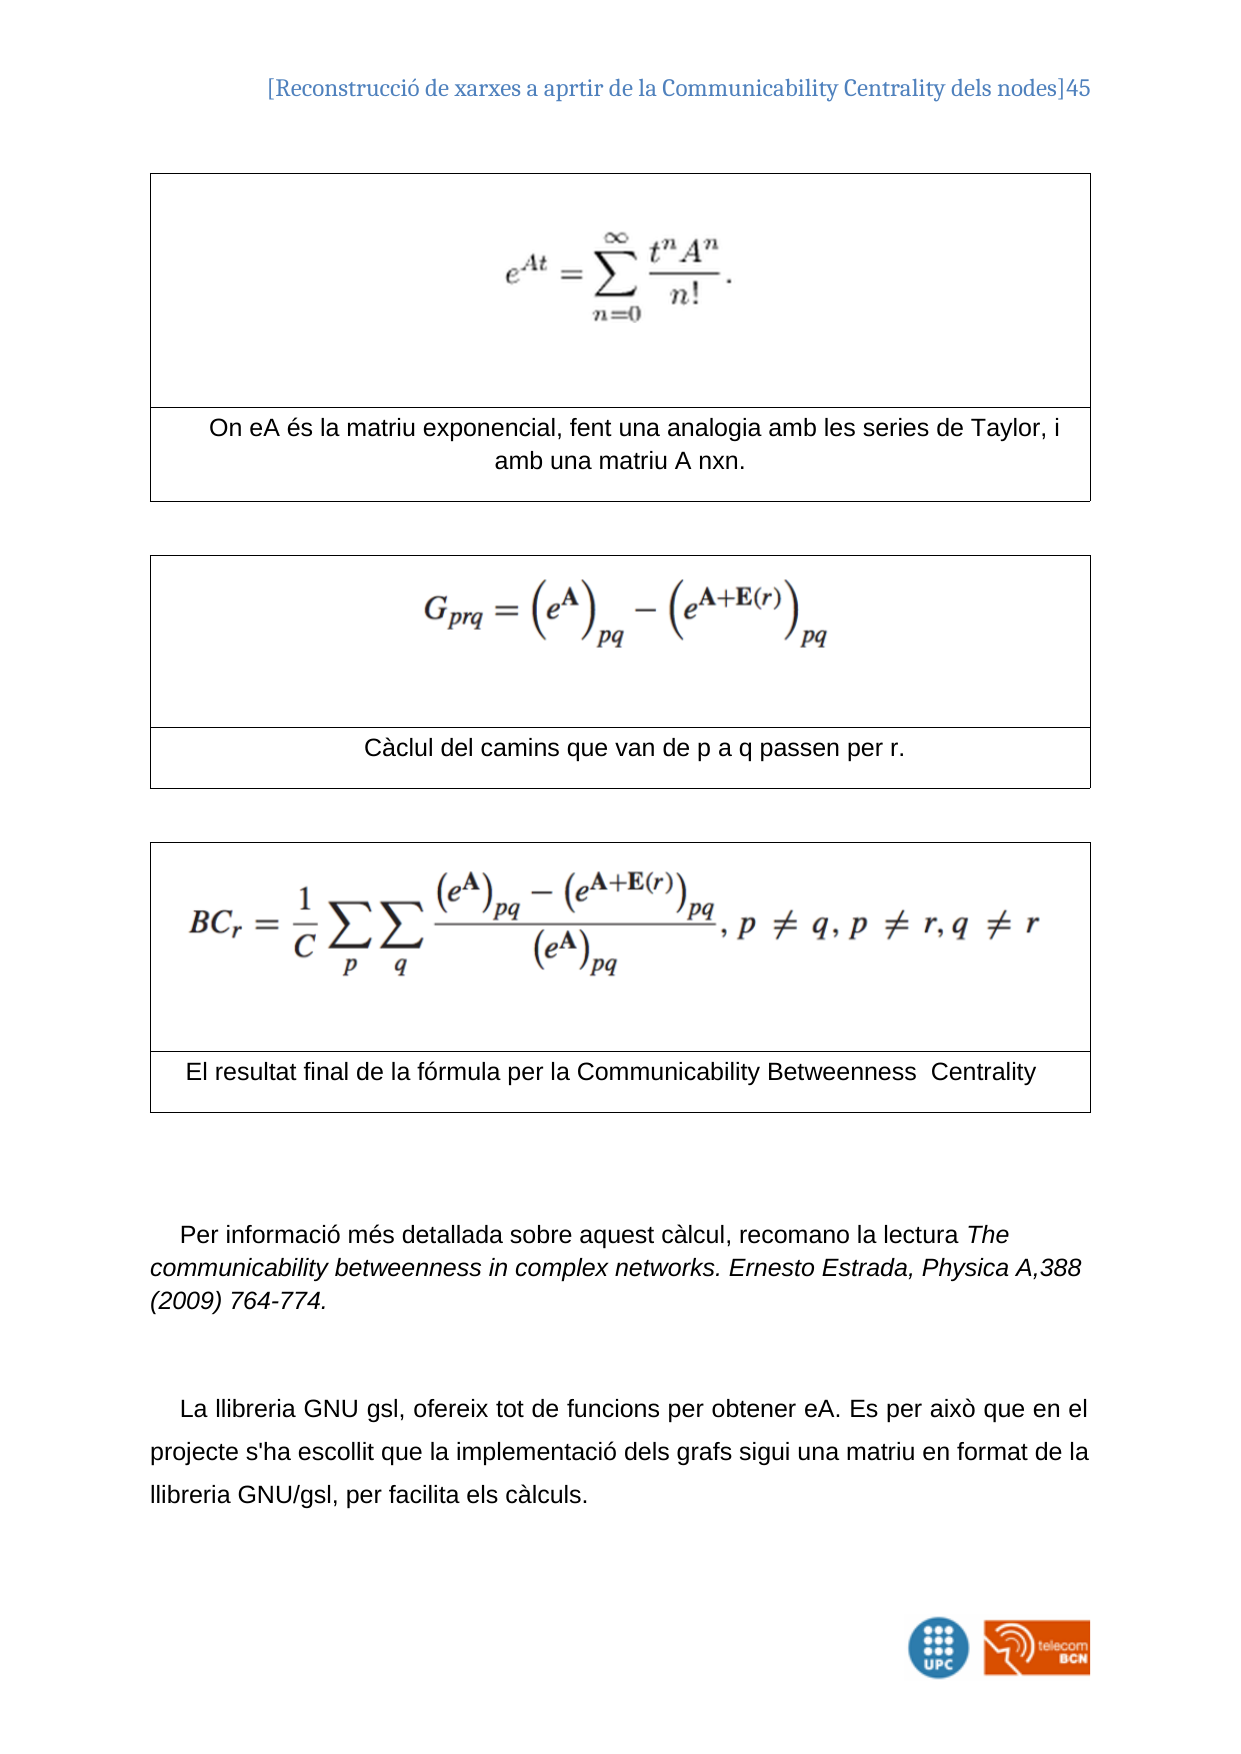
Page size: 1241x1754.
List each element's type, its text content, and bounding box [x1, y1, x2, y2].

table_cell On eA és la matriu exponencial, fent una analogia amb les series de Taylor, i amb una matriu A nxn. [151, 408, 1090, 501]
picture [484, 178, 756, 348]
table_cell Càclul del camins que van de p a q passen per r. [151, 728, 1090, 788]
table_header [151, 556, 1090, 727]
table_cell El resultat final de la fórmula per la Communicability Betweenness Centrality [151, 1052, 1090, 1112]
picture [171, 847, 1069, 992]
picture [396, 561, 844, 668]
table_cell [151, 174, 1090, 347]
text Per informació més detallada sobre aquest càlcul, recomano la lectura The communicability betweenness in complex networks. Ernesto Estrada, Physica A,388 (2009) 764-774. [150, 1220, 1090, 1315]
text La llibreria GNU gsl, ofereix tot de funcions per obtener eA. Es per això que en el projecte s'ha escollit que la implementació dels grafs sigui una matriu en format de la llibreria GNU/gsl, per facilita els càlculs. [150, 1394, 1090, 1509]
picture [904, 1614, 1091, 1681]
table_header [151, 843, 1090, 1051]
table_cell [151, 348, 1090, 407]
